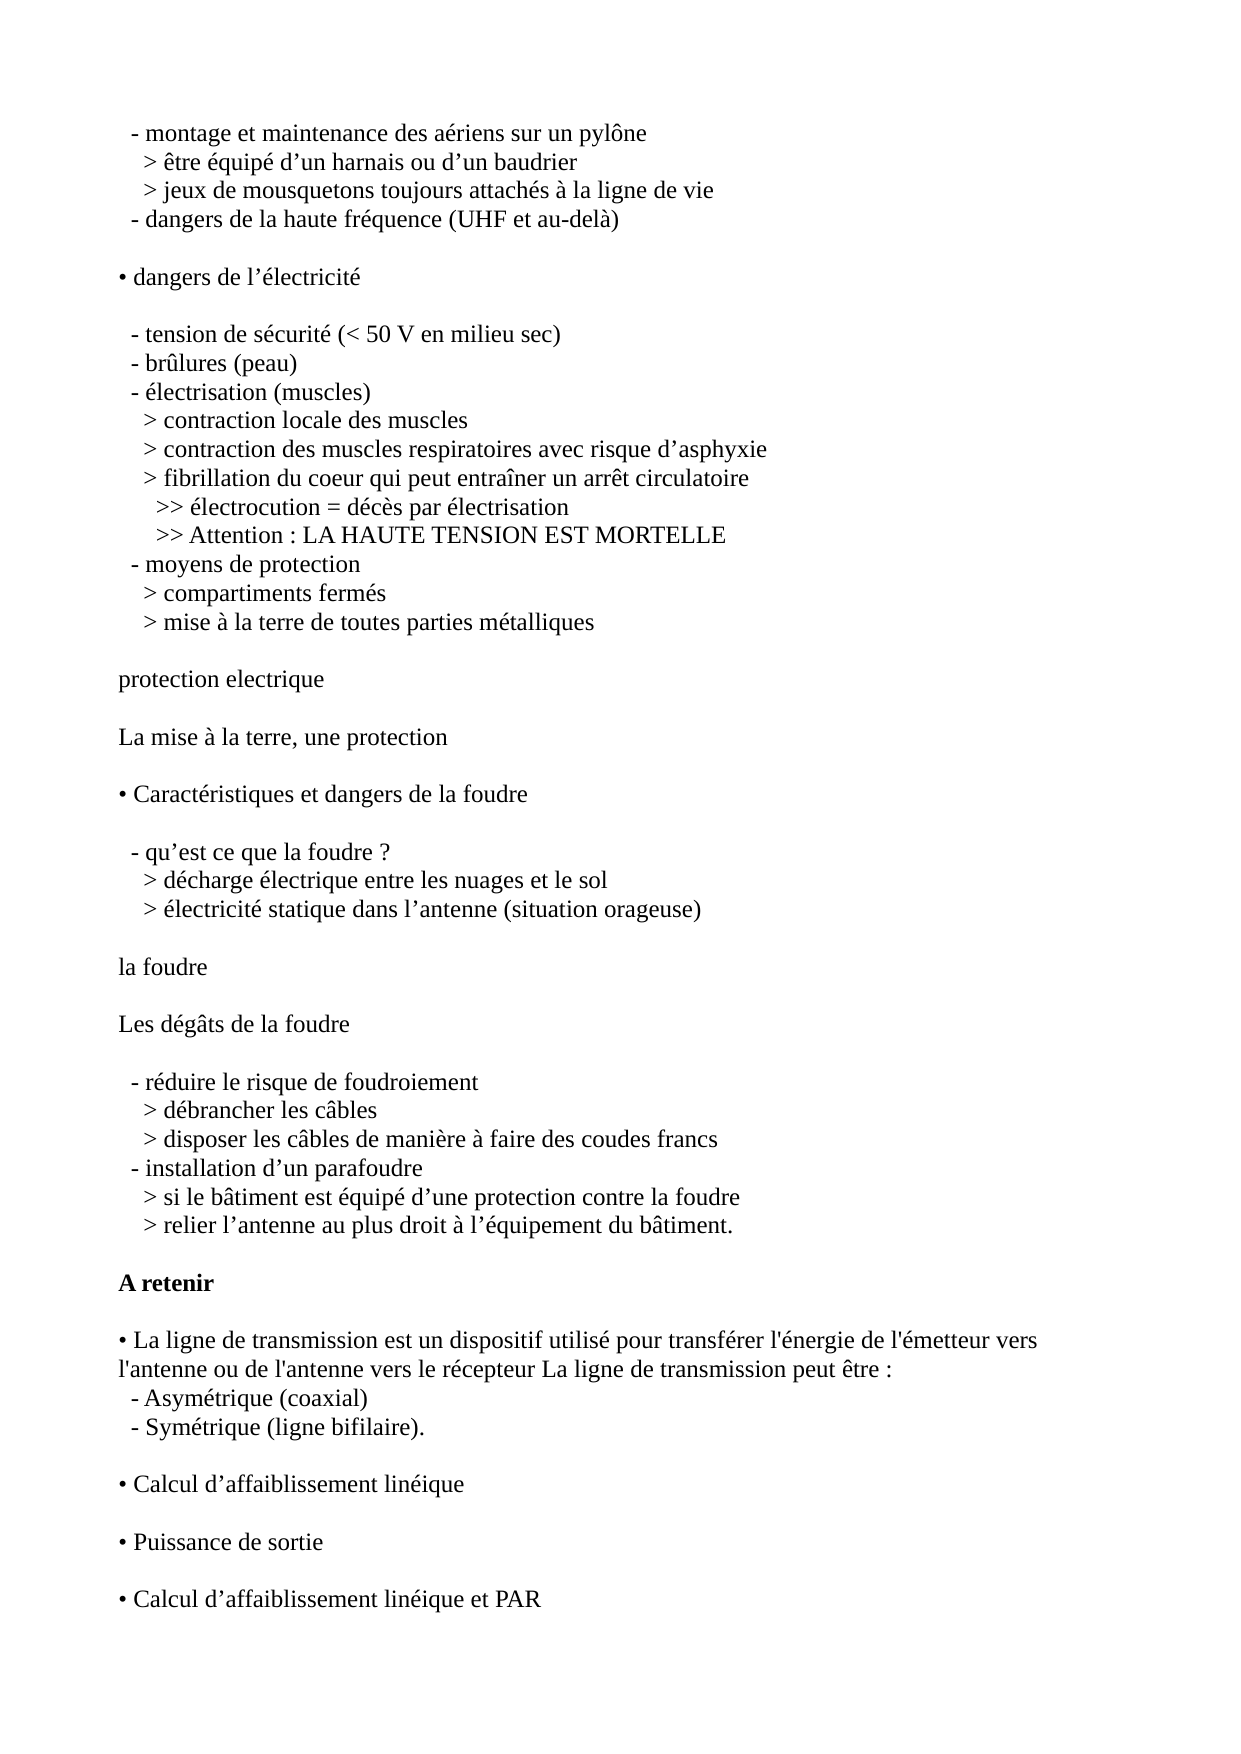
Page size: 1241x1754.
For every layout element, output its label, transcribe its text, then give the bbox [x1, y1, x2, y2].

text - brûlures (peau) [118, 348, 1122, 377]
text > jeux de mousquetons toujours attachés à la ligne de vie [118, 176, 1122, 204]
text protection electrique [118, 664, 1122, 693]
text - moyens de protection [118, 549, 1122, 578]
text • Puissance de sortie [118, 1527, 1122, 1556]
text > contraction locale des muscles [118, 406, 1122, 434]
text > si le bâtiment est équipé d’une protection contre la foudre [118, 1182, 1122, 1211]
text • dangers de l’électricité [118, 262, 1122, 291]
text > relier l’antenne au plus droit à l’équipement du bâtiment. [118, 1211, 1122, 1239]
text • Caractéristiques et dangers de la foudre [118, 779, 1122, 808]
text - qu’est ce que la foudre ? [118, 837, 1122, 866]
text > décharge électrique entre les nuages et le sol [118, 866, 1122, 894]
text A retenir [118, 1268, 1122, 1297]
text - dangers de la haute fréquence (UHF et au-delà) [118, 204, 1122, 233]
text - Asymétrique (coaxial) [118, 1383, 1122, 1412]
text - installation d’un parafoudre [118, 1153, 1122, 1182]
text - tension de sécurité (< 50 V en milieu sec) [118, 319, 1122, 348]
text La mise à la terre, une protection [118, 722, 1122, 751]
text la foudre [118, 952, 1122, 981]
text • Calcul d’affaiblissement linéique [118, 1469, 1122, 1498]
text > débrancher les câbles [118, 1096, 1122, 1124]
text >> Attention : LA HAUTE TENSION EST MORTELLE [118, 521, 1122, 549]
text > fibrillation du coeur qui peut entraîner un arrêt circulatoire [118, 463, 1122, 492]
text • Calcul d’affaiblissement linéique et PAR [118, 1584, 1122, 1613]
text • La ligne de transmission est un dispositif utilisé pour transférer l'énergie de l'émetteur vers l'antenne ou de l'antenne vers le récepteur La ligne de transmission peut être : [118, 1326, 1122, 1383]
text - Symétrique (ligne bifilaire). [118, 1412, 1122, 1441]
text > être équipé d’un harnais ou d’un baudrier [118, 147, 1122, 176]
text Les dégâts de la foudre [118, 1009, 1122, 1038]
text > contraction des muscles respiratoires avec risque d’asphyxie [118, 434, 1122, 463]
text > électricité statique dans l’antenne (situation orageuse) [118, 894, 1122, 923]
text >> électrocution = décès par électrisation [118, 492, 1122, 521]
text - montage et maintenance des aériens sur un pylône [118, 118, 1122, 147]
text > disposer les câbles de manière à faire des coudes francs [118, 1124, 1122, 1153]
text > mise à la terre de toutes parties métalliques [118, 607, 1122, 636]
text > compartiments fermés [118, 578, 1122, 607]
text - électrisation (muscles) [118, 377, 1122, 406]
text - réduire le risque de foudroiement [118, 1067, 1122, 1096]
